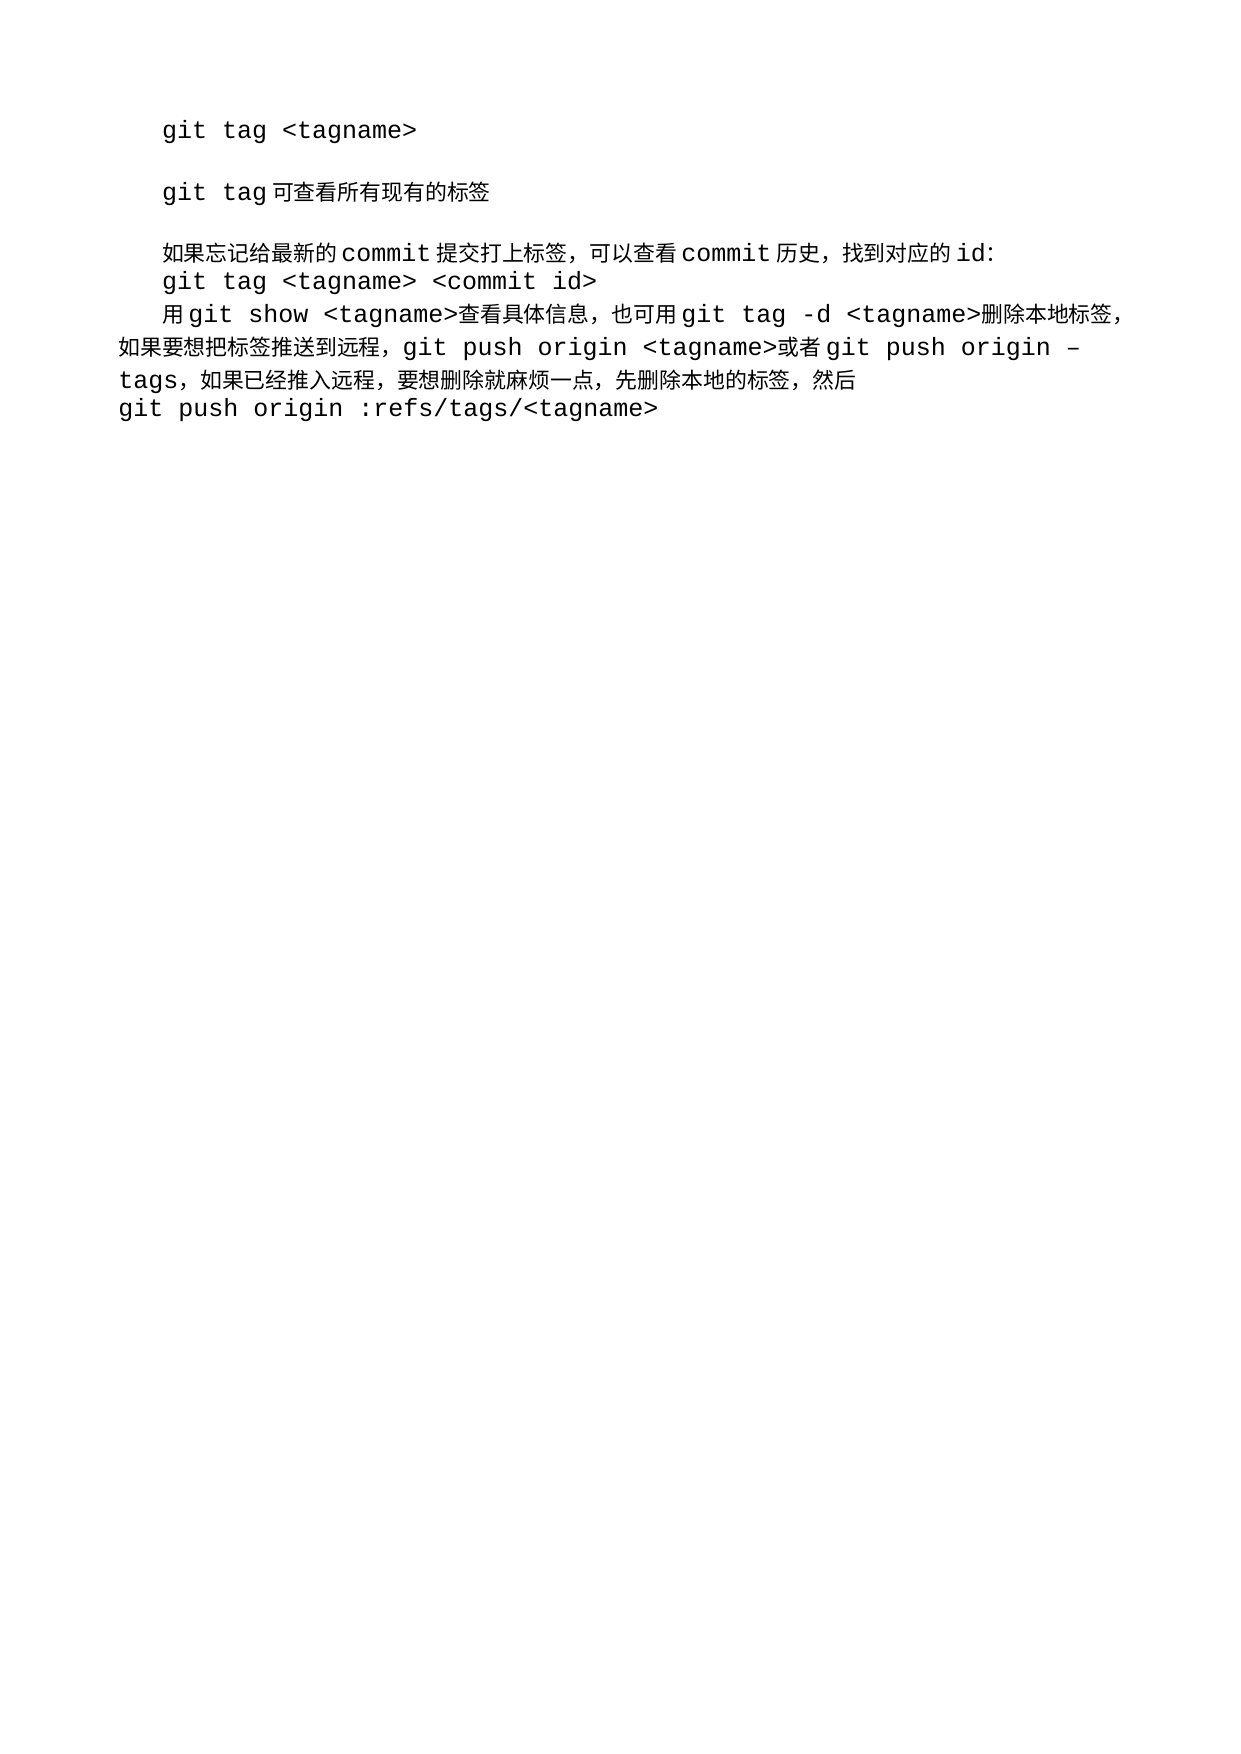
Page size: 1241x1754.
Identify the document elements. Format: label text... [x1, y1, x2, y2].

text 如果忘记给最新的commit提交打上标签，可以查看commit历史，找到对应的id： [118, 236, 1122, 269]
text git tag可查看所有现有的标签 [118, 175, 1122, 208]
text git tag <tagname> <commit id> [118, 269, 1122, 297]
text 用git show <tagname>查看具体信息，也可用git tag -d <tagname>删除本地标签，如果要想把标签推送到远程，git push origin <tagname>或者git push origin –tags，如果已经推入远程，要想删除就麻烦一点，先删除本地的标签，然后 [118, 297, 1122, 396]
text git push origin :refs/tags/<tagname> [118, 396, 1122, 424]
text git tag <tagname> [118, 118, 1122, 146]
